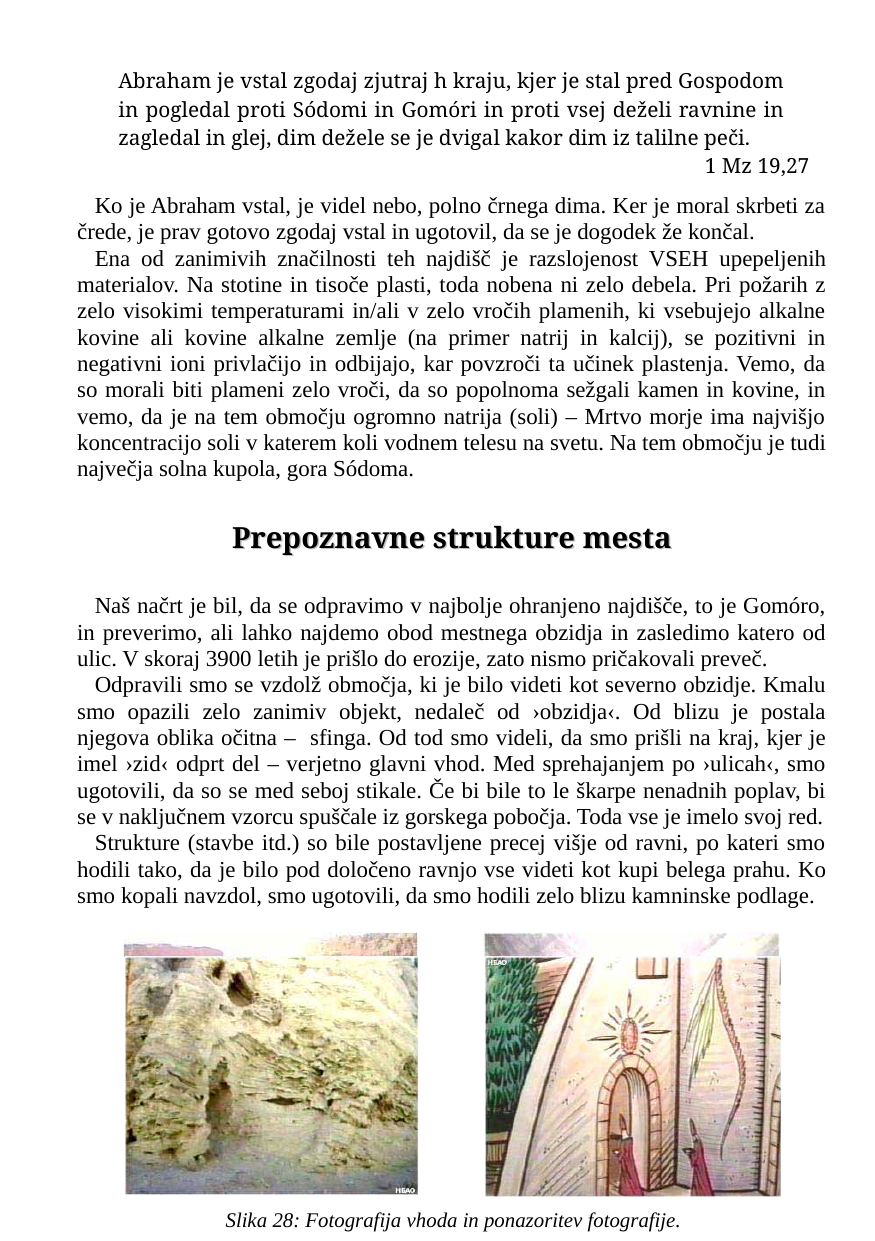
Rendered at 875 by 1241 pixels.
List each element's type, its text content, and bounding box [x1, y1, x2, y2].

text Slika 27: Fotografija obzidja in ponazoritev fotografije. [84, 933, 123, 1208]
text Abraham je vstal zgodaj zjutraj h kraju, kjer je stal pred Gospodom in pogledal proti Sódomi in Gomóri in proti vsej deželi ravnine in zagledal in glej, dim dežele se je dvigal kakor dim iz talilne peči. 1 Mz 19,27 [118, 66, 785, 180]
picture [123, 932, 419, 1195]
text Ena od zanimivih značilnosti teh najdišč je razslojenost VSEH upepeljenih materialov. Na stotine in tisoče plasti, toda nobena ni zelo debela. Pri požarih z zelo visokimi temperaturami in/ali v zelo vročih plamenih, ki vsebujejo alkalne kovine ali kovine alkalne zemlje (na primer natrij in kalcij), se pozitivni in negativni ioni privlačijo in odbijajo, kar povzroči ta učinek plastenja. Vemo, da so morali biti plameni zelo vroči, da so popolnoma sežgali kamen in kovine, in vemo, da je na tem območju ogromno natrija (soli) – Mrtvo morje ima najvišjo koncentracijo soli v katerem koli vodnem telesu na svetu. Na tem območju je tudi največja solna kupola, gora Sódoma. [77, 244, 827, 482]
text Strukture (stavbe itd.) so bile postavljene precej višje od ravni, po kateri smo hodili tako, da je bilo pod določeno ravnjo vse videti kot kupi belega prahu. Ko smo kopali navzdol, smo ugotovili, da smo hodili zelo blizu kamninske podlage. [77, 829, 827, 908]
picture [483, 932, 782, 1197]
text Odpravili smo se vzdolž območja, ki je bilo videti kot severno obzidje. Kmalu smo opazili zelo zanimiv objekt, nedaleč od ›obzidja‹. Od blizu je postala njegova oblika očitna – sfinga. Od tod smo videli, da smo prišli na kraj, kjer je imel ›zid‹ odprt del – verjetno glavni vhod. Med sprehajanjem po ›ulicah‹, smo ugotovili, da so se med seboj stikale. Če bi bile to le škarpe nenadnih poplav, bi se v naključnem vzorcu spuščale iz gorskega pobočja. Toda vse je imelo svoj red. [77, 671, 827, 829]
text Naš načrt je bil, da se odpravimo v najbolje ohranjeno najdišče, to je Gomóro, in preverimo, ali lahko najdemo obod mestnega obzidja in zasledimo katero od ulic. V skoraj 3900 letih je prišlo do erozije, zato nismo pričakovali preveč. [77, 592, 827, 671]
subtitle Prepoznavne strukture mesta [77, 517, 827, 557]
text Slika 28: Fotografija vhoda in ponazoritev fotografije. [85, 957, 821, 1232]
text Ko je Abraham vstal, je videl nebo, polno črnega dima. Ker je moral skrbeti za črede, je prav gotovo zgodaj vstal in ugotovil, da se je dogodek že končal. [77, 192, 827, 244]
text [85, 1232, 821, 1240]
text Slika 27: Fotografija obzidja in ponazoritev fotografije. [418, 933, 483, 957]
